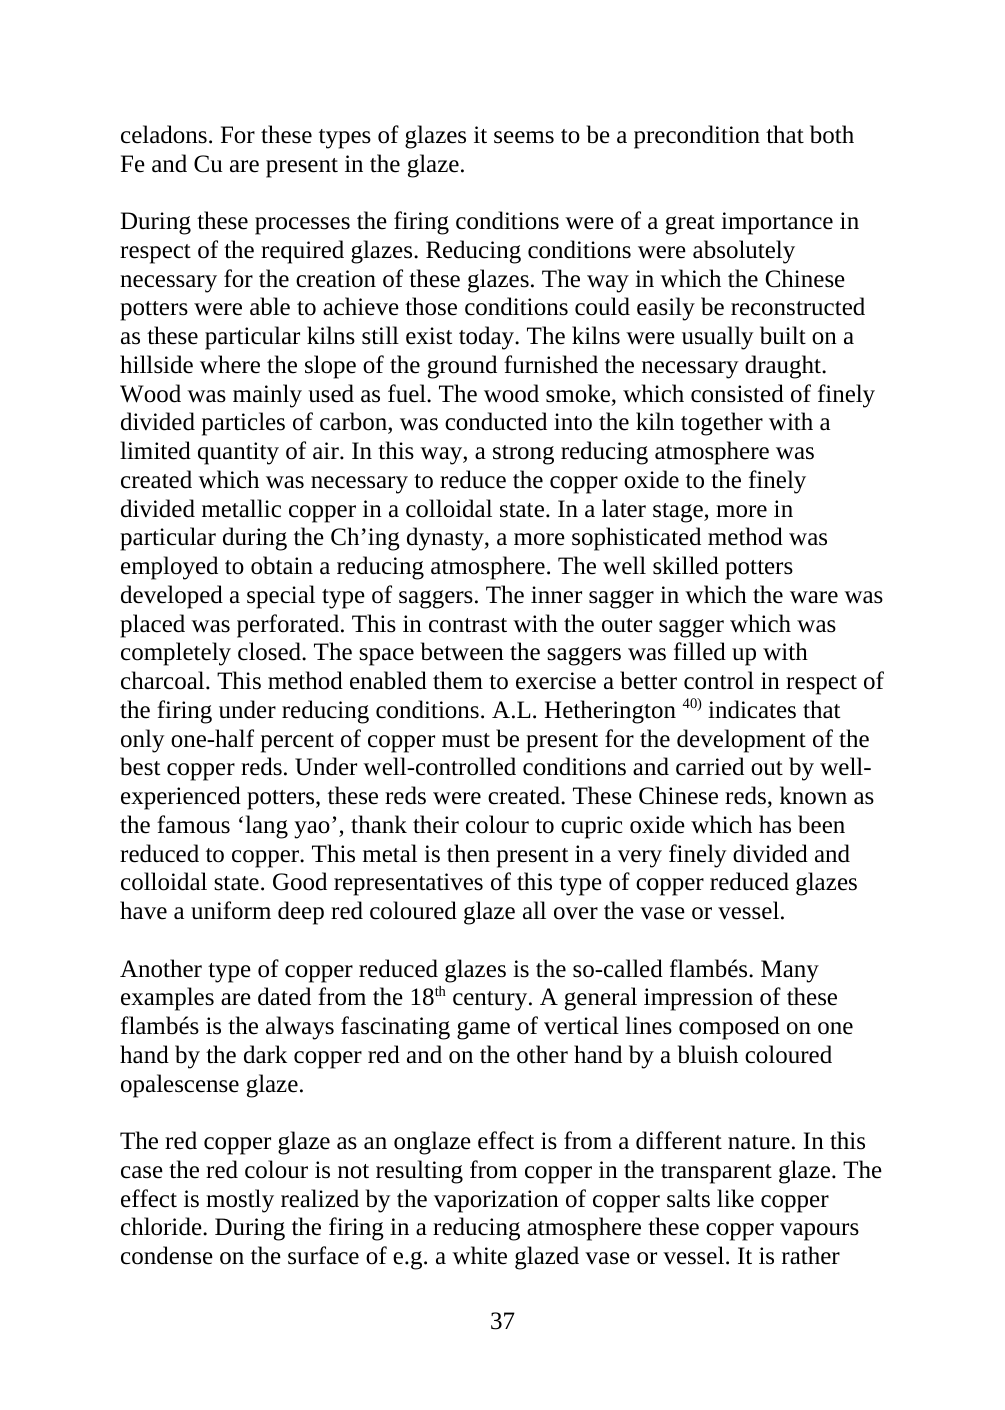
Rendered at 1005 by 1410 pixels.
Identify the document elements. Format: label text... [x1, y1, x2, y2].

text During these processes the firing conditions were of a great importance in respect of the required glazes. Reducing conditions were absolutely necessary for the creation of these glazes. The way in which the Chinese potters were able to achieve those conditions could easily be reconstructed as these particular kilns still exist today. The kilns were usually built on a hillside where the slope of the ground furnished the necessary draught. Wood was mainly used as fuel. The wood smoke, which consisted of finely divided particles of carbon, was conducted into the kiln together with a limited quantity of air. In this way, a strong reducing atmosphere was created which was necessary to reduce the copper oxide to the finely divided metallic copper in a colloidal state. In a later stage, more in particular during the Ch’ing dynasty, a more sophisticated method was employed to obtain a reducing atmosphere. The well skilled potters developed a special type of saggers. The inner sagger in which the ware was placed was perforated. This in contrast with the outer sagger which was completely closed. The space between the saggers was filled up with charcoal. This method enabled them to exercise a better control in respect of the firing under reducing conditions. A.L. Hetherington 40) indicates that only one-half percent of copper must be present for the development of the best copper reds. Under well-controlled conditions and carried out by well-experienced potters, these reds were created. These Chinese reds, known as the famous ‘lang yao’, thank their colour to cupric oxide which has been reduced to copper. This metal is then present in a very finely divided and colloidal state. Good representatives of this type of copper reduced glazes have a uniform deep red coloured glaze all over the vase or vessel. [120, 206, 885, 925]
text Another type of copper reduced glazes is the so-called flambés. Many examples are dated from the 18th century. A general impression of these flambés is the always fascinating game of vertical lines composed on one hand by the dark copper red and on the other hand by a bluish coloured opalescense glaze. [120, 954, 885, 1097]
text The red copper glaze as an onglaze effect is from a different nature. In this case the red colour is not resulting from copper in the transparent glaze. The effect is mostly realized by the vaporization of copper salts like copper chloride. During the firing in a reducing atmosphere these copper vapours condense on the surface of e.g. a white glazed vase or vessel. It is rather [120, 1126, 885, 1270]
text celadons. For these types of glazes it seems to be a precondition that both Fe and Cu are present in the glaze. [120, 120, 885, 177]
